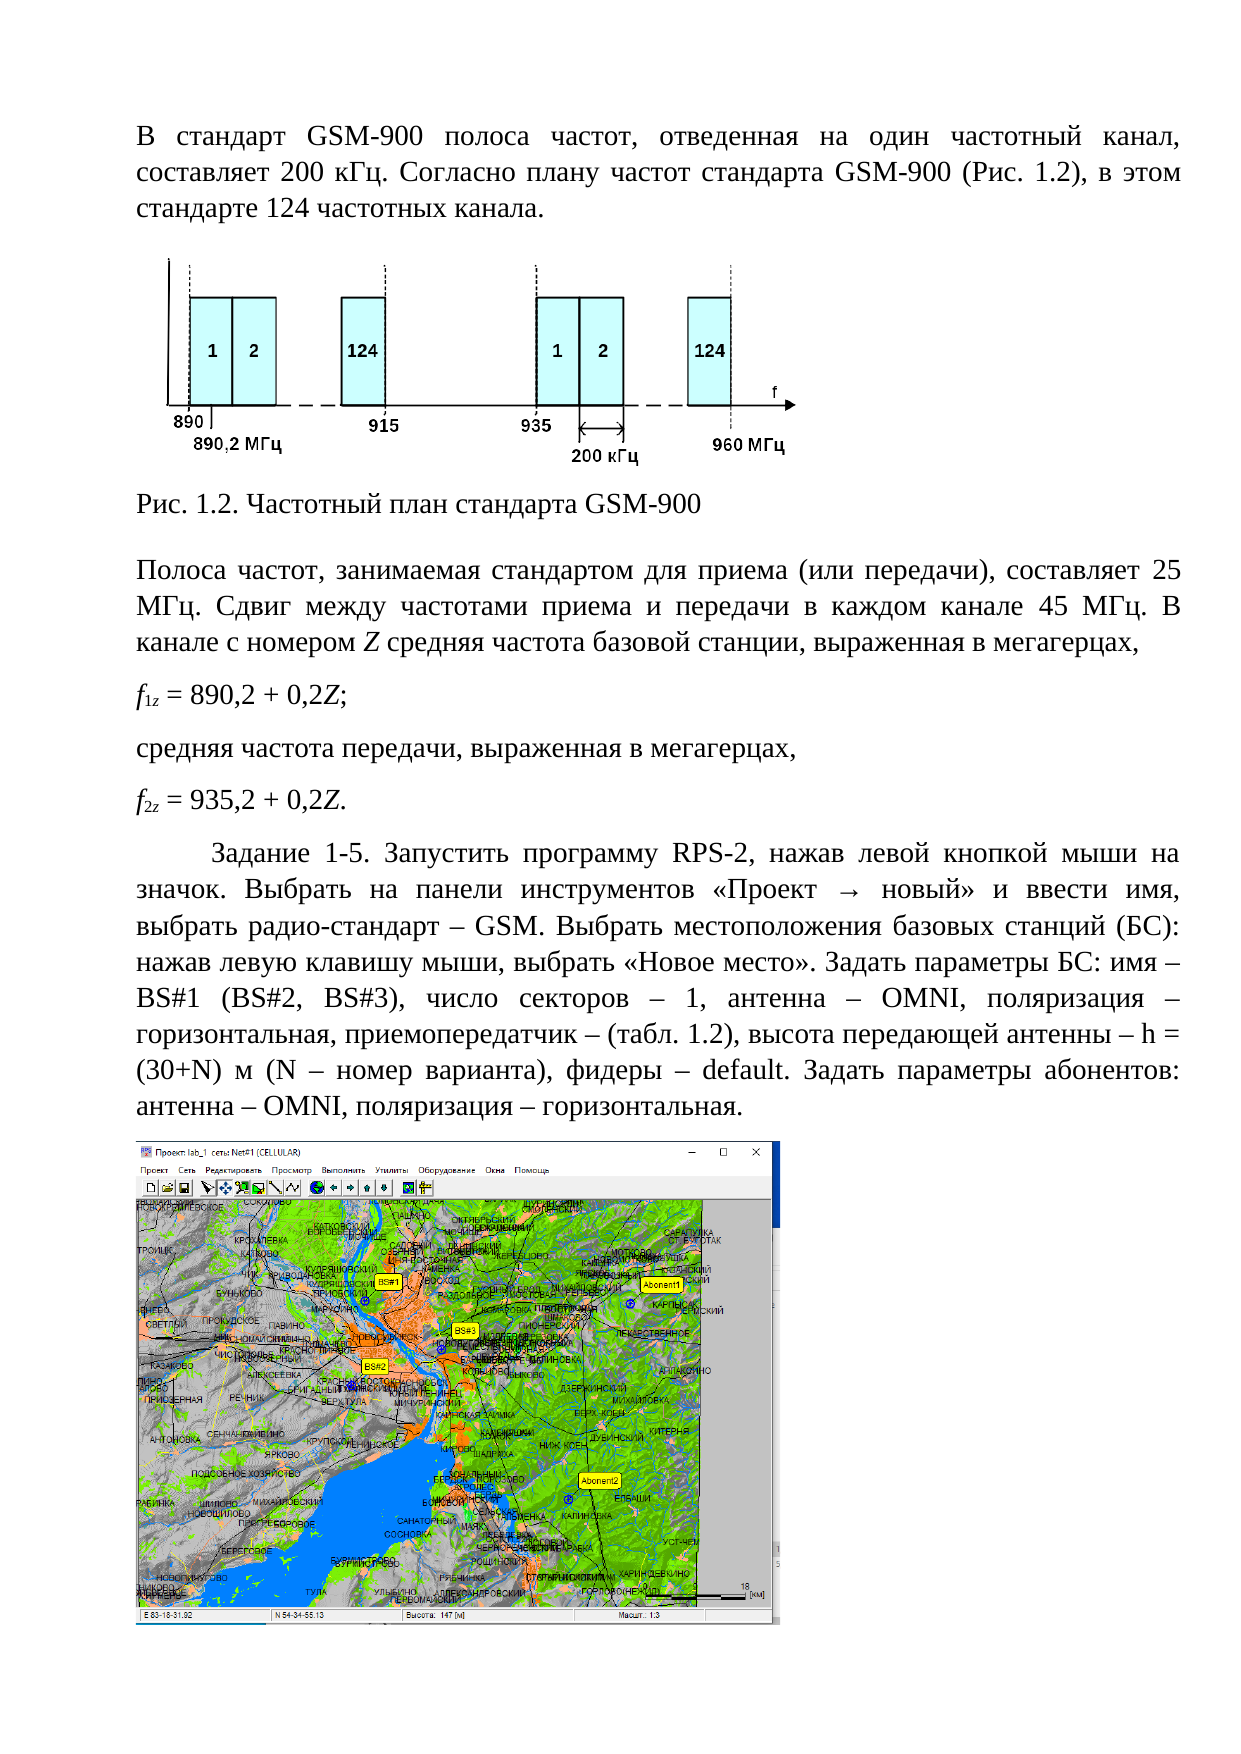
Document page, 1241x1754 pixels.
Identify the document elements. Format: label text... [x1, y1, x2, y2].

text f1z = 890,2 + 0,2Z; [136, 677, 1181, 710]
text Полоса частот, занимаемая стандартом для приема (или передачи), составляет 25 МГц. Сдвиг между частотами приема и передачи в каждом канале 45 МГц. В канале с номером Z средняя частота базовой станции, выраженная в мегагерцах, [136, 552, 1181, 658]
text Рис. 1.2. Частотный план стандарта GSМ-900 [136, 486, 1181, 520]
text f2z = 935,2 + 0,2Z. [136, 782, 1181, 816]
text Задание 1-5. Запустить программу RPS-2, нажав левой кнопкой мыши на значок. Выбрать на панели инструментов «Проект → новый» и ввести имя, выбрать радио-стандарт – GSM. Выбрать местоположения базовых станций (БС): нажав левую клавишу мыши, выбрать «Новое место». Задать параметры БС: имя – BS#1 (BS#2, BS#3), число секторов – 1, антенна – OMNI, поляризация – горизонтальная, приемопередатчик – (табл. 1.2), высота передающей антенны – h = (30+N) м (N – номер варианта), фидеры – default. Задать параметры абонентов: антенна – OMNI, поляризация – горизонтальная. [136, 835, 1181, 1122]
text В стандарт GSM-900 полоса частот, отведенная на один частотный канал, составляет 200 кГц. Согласно плану частот стандарта GSM-900 (Рис. 1.2), в этом стандарте 124 частотных канала. [136, 118, 1181, 224]
picture [135, 1141, 174, 1623]
text средняя частота передачи, выраженная в мегагерцах, [136, 730, 1181, 763]
